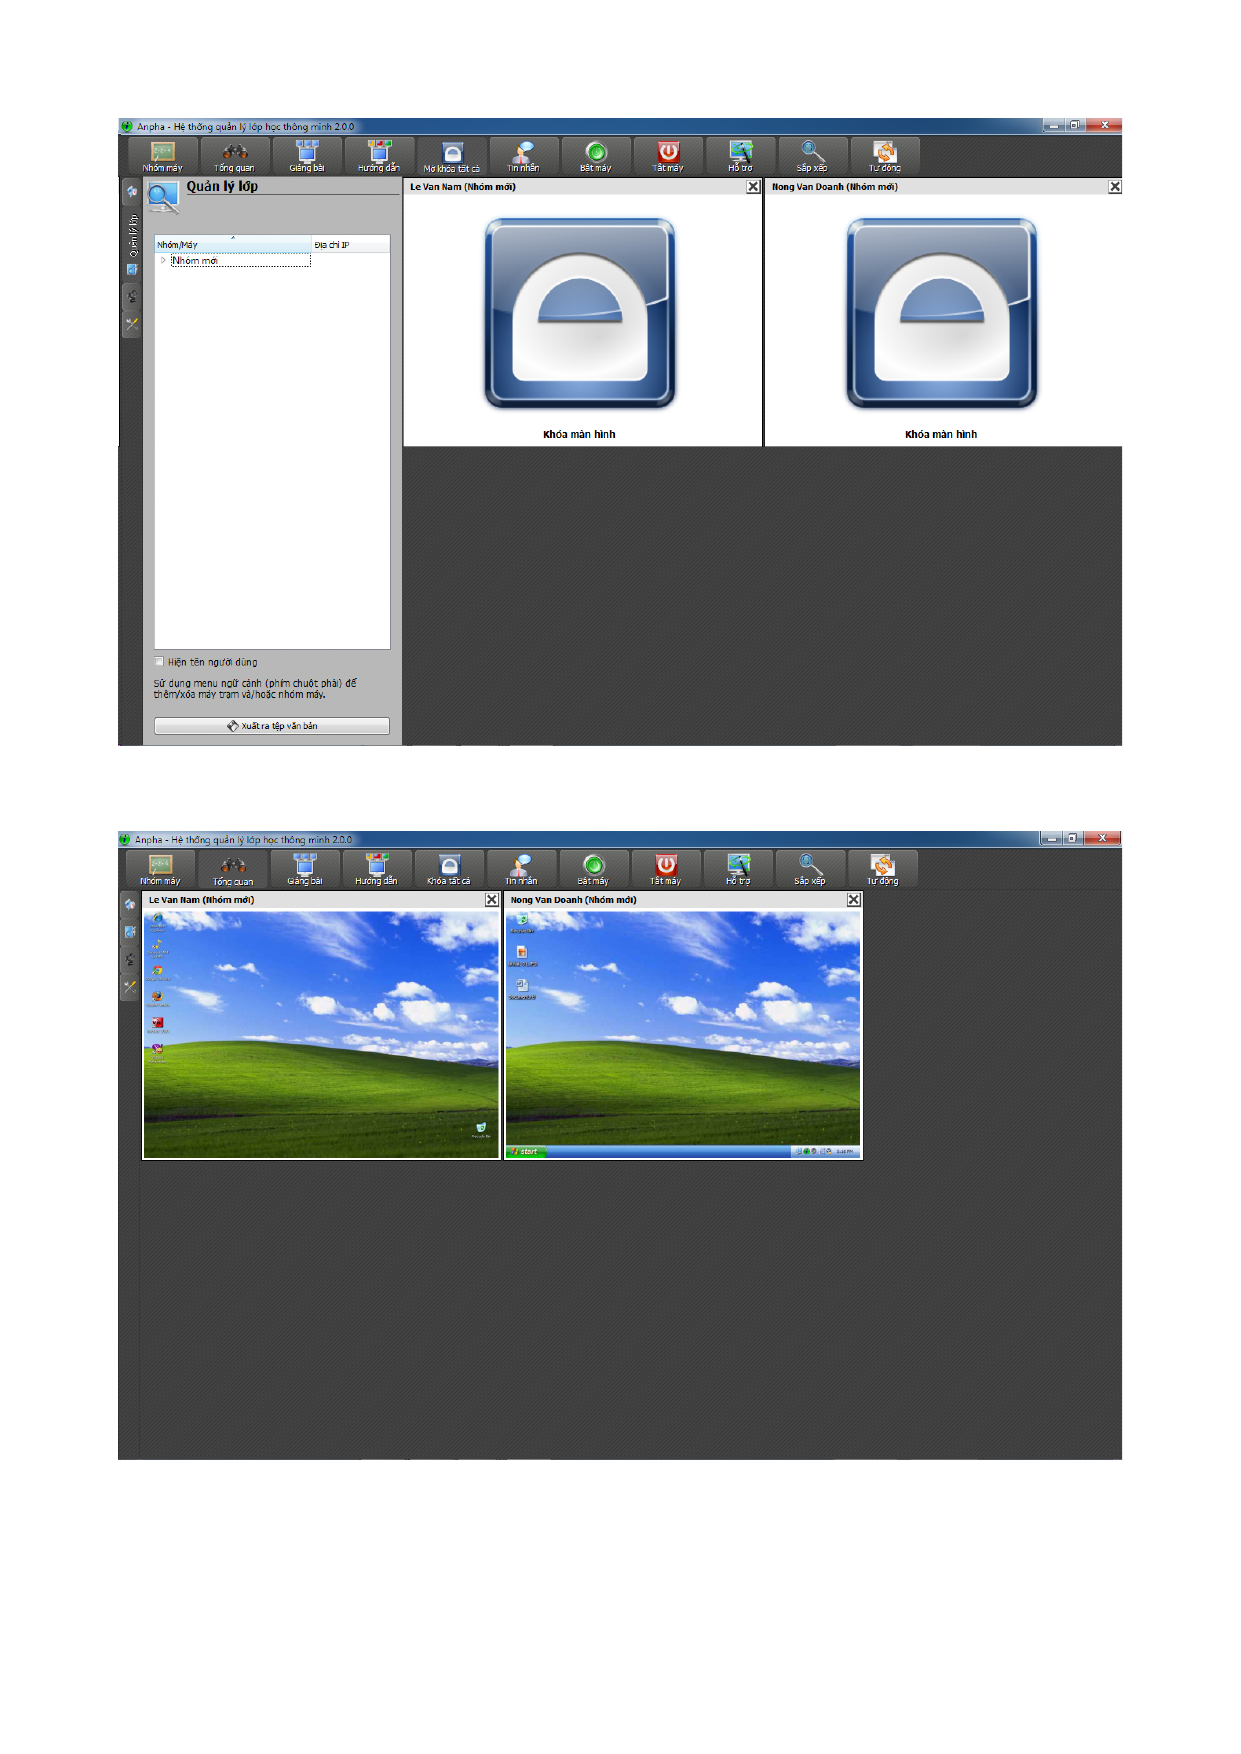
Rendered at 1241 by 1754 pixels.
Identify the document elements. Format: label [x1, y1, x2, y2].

picture [118, 118, 1123, 746]
picture [118, 831, 1123, 1460]
